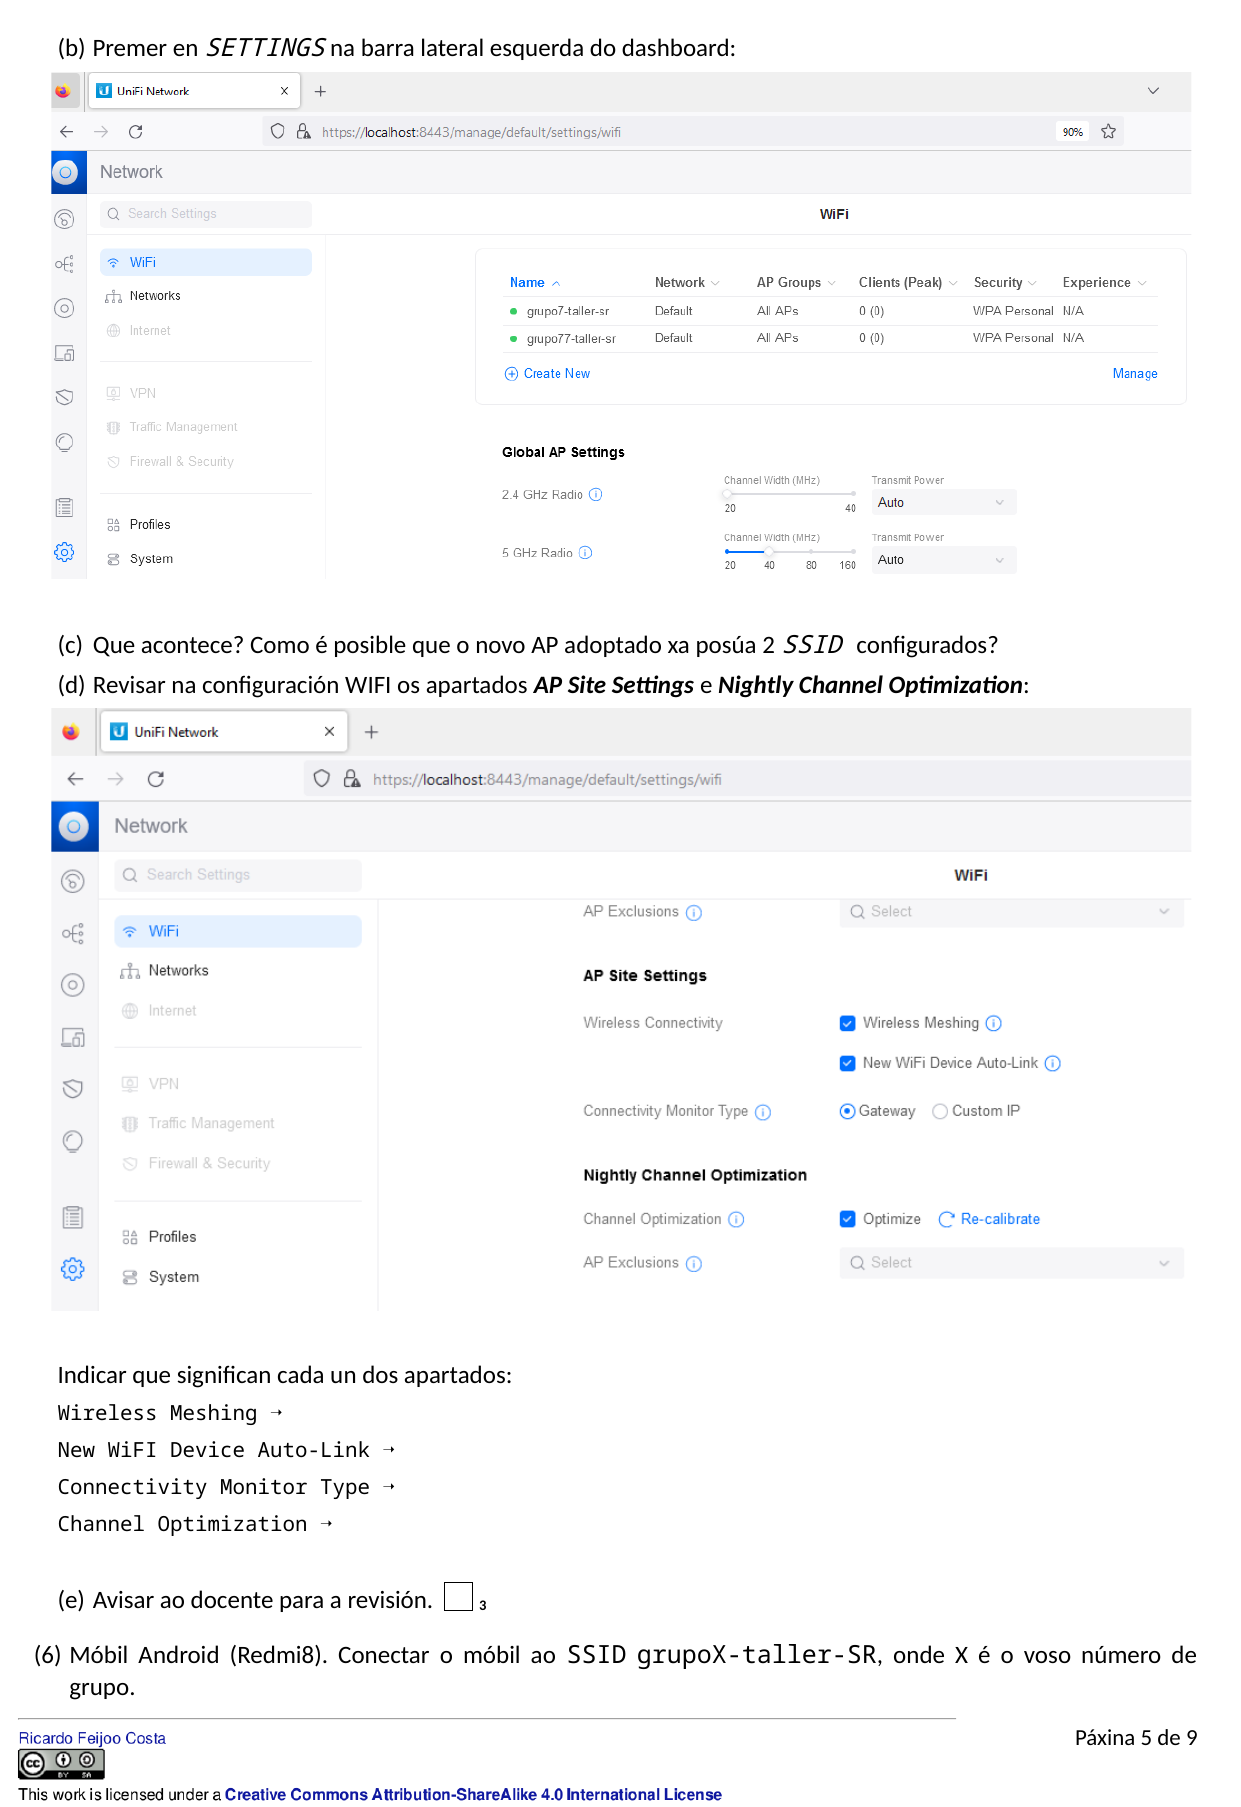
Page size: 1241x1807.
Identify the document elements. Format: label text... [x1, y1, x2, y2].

picture [51, 708, 1192, 1311]
picture [51, 72, 1192, 579]
picture [8, 1713, 957, 1805]
list Revisar na configuración WIFI os apartados AP Site Settings e Nightly Channel Optimization: [57, 669, 1197, 700]
list Que acontece? Como é posible que o novo AP adoptado xa posúa 2 SSID configurados? [57, 626, 1197, 660]
text Indicar que significan cada un dos apartados: [57, 1359, 1197, 1389]
text Channel Optimization ➝ [57, 1509, 1197, 1538]
list Móbil Android (Redmi8). Conectar o móbil ao SSID grupoX-taller-SR, onde X é o voso número de grupo. [34, 1637, 1197, 1702]
text Wireless Meshing ➝ [57, 1398, 1197, 1426]
list Premer en SETTINGS na barra lateral esquerda do dashboard: [57, 30, 1197, 64]
text Connectivity Monitor Type ➝ [57, 1472, 1197, 1501]
list Avisar ao docente para a revisión. 3 [57, 1584, 1197, 1614]
text New WiFI Device Auto-Link ➝ [57, 1435, 1197, 1464]
